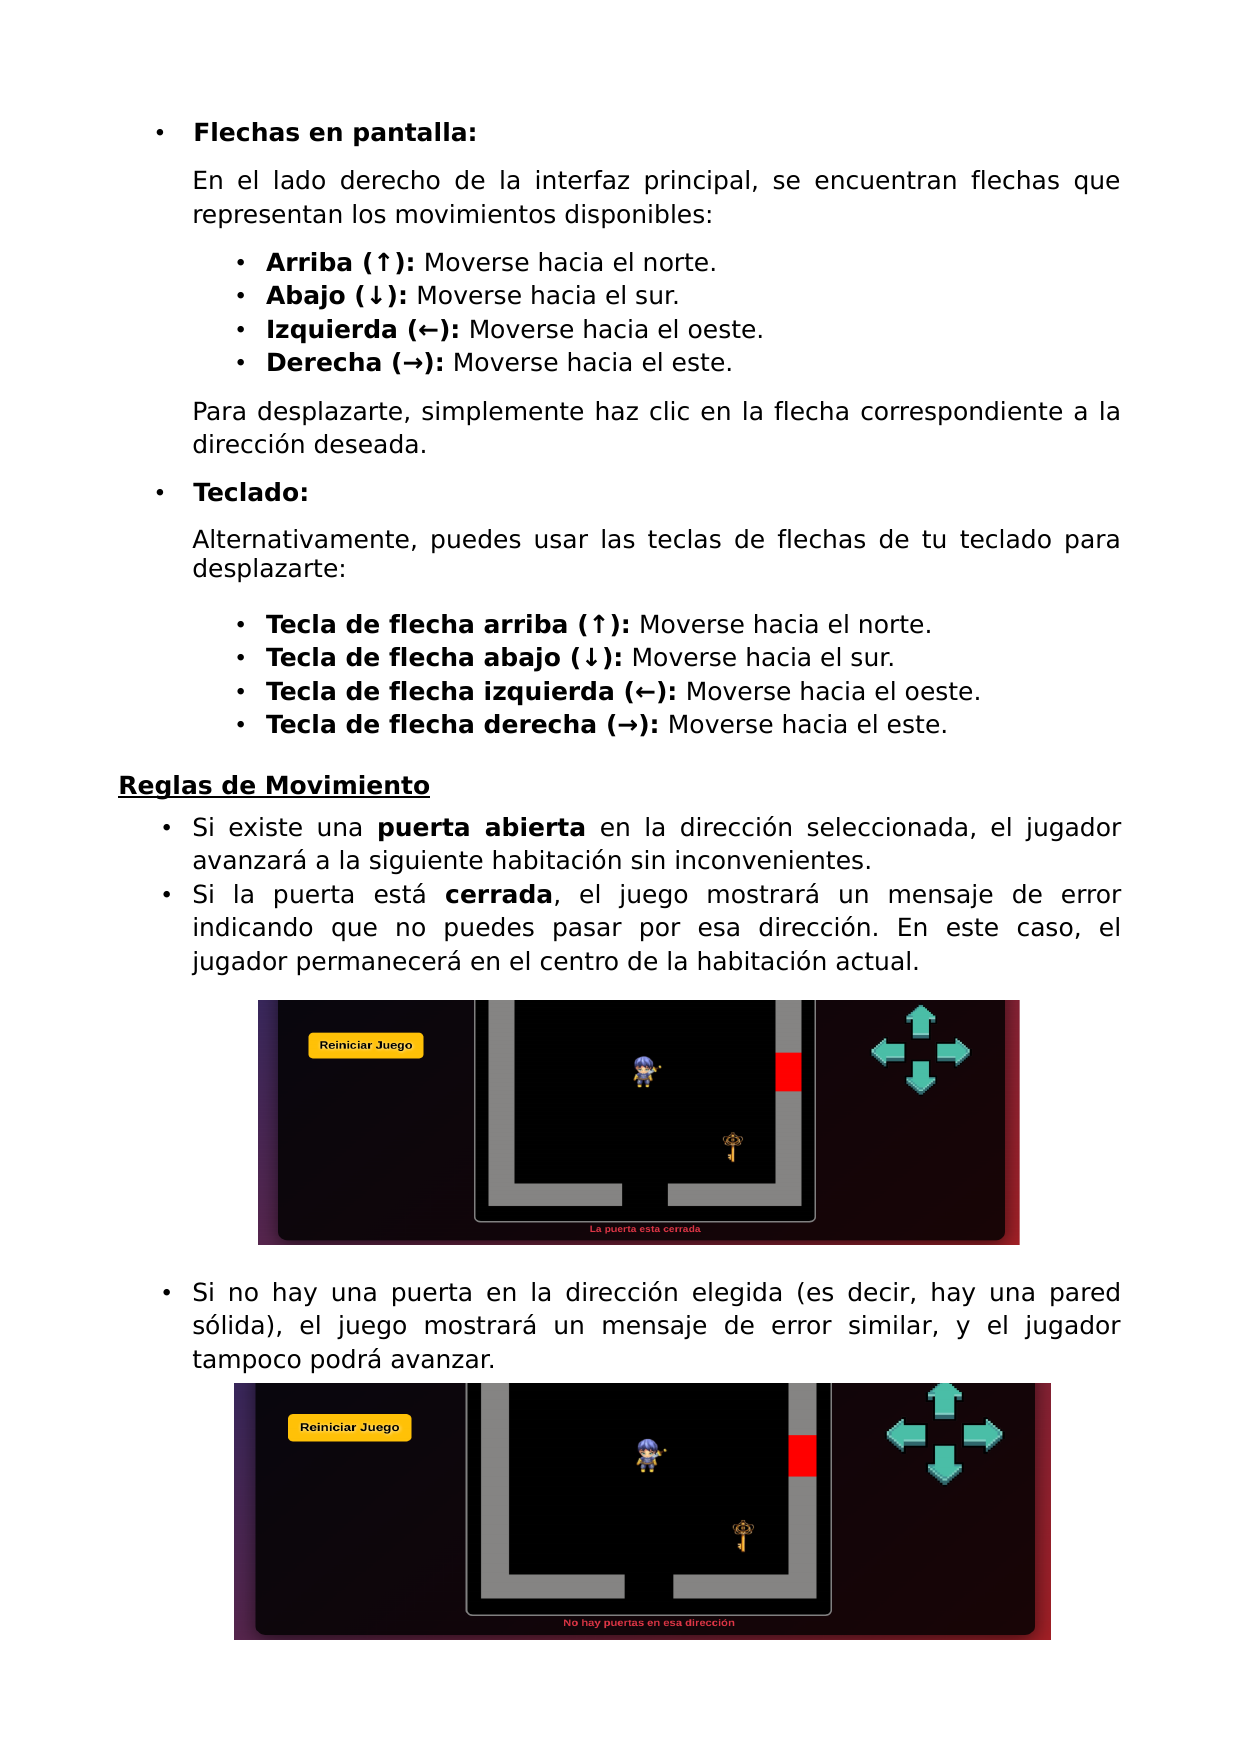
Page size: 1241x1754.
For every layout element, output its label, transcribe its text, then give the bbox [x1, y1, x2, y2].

list Tecla de flecha arriba (↑): Moverse hacia el norte. [236, 610, 1122, 639]
list Alternativamente, puedes usar las teclas de flechas de tu teclado para desplazarte: [162, 525, 1122, 584]
list Abajo (↓): Moverse hacia el sur. [236, 281, 1122, 311]
list Teclado: [156, 478, 1122, 507]
list Si existe una puerta abierta en la dirección seleccionada, el jugador avanzará a la siguiente habitación sin inconvenientes. [162, 813, 1122, 876]
list Derecha (→): Moverse hacia el este. [236, 348, 1122, 378]
picture [258, 1000, 1020, 1245]
list Si la puerta está cerrada, el juego mostrará un mensaje de error indicando que no puedes pasar por esa dirección. En este caso, el jugador permanecerá en el centro de la habitación actual. [162, 880, 1122, 976]
list Tecla de flecha abajo (↓): Moverse hacia el sur. [236, 644, 1122, 673]
list Tecla de flecha izquierda (←): Moverse hacia el oeste. [236, 677, 1122, 706]
subtitle Reglas de Movimiento [118, 771, 1122, 801]
list Si no hay una puerta en la dirección elegida (es decir, hay una pared sólida), el juego mostrará un mensaje de error similar, y el jugador tampoco podrá avanzar. [162, 1278, 1122, 1374]
list Flechas en pantalla: [156, 118, 1122, 147]
list En el lado derecho de la interfaz principal, se encuentran flechas que representan los movimientos disponibles: [162, 166, 1122, 229]
list Izquierda (←): Moverse hacia el oeste. [236, 315, 1122, 344]
picture [234, 1383, 1051, 1640]
list Arriba (↑): Moverse hacia el norte. [236, 248, 1122, 277]
list Tecla de flecha derecha (→): Moverse hacia el este. [236, 711, 1122, 740]
list Para desplazarte, simplemente haz clic en la flecha correspondiente a la dirección deseada. [162, 397, 1122, 459]
